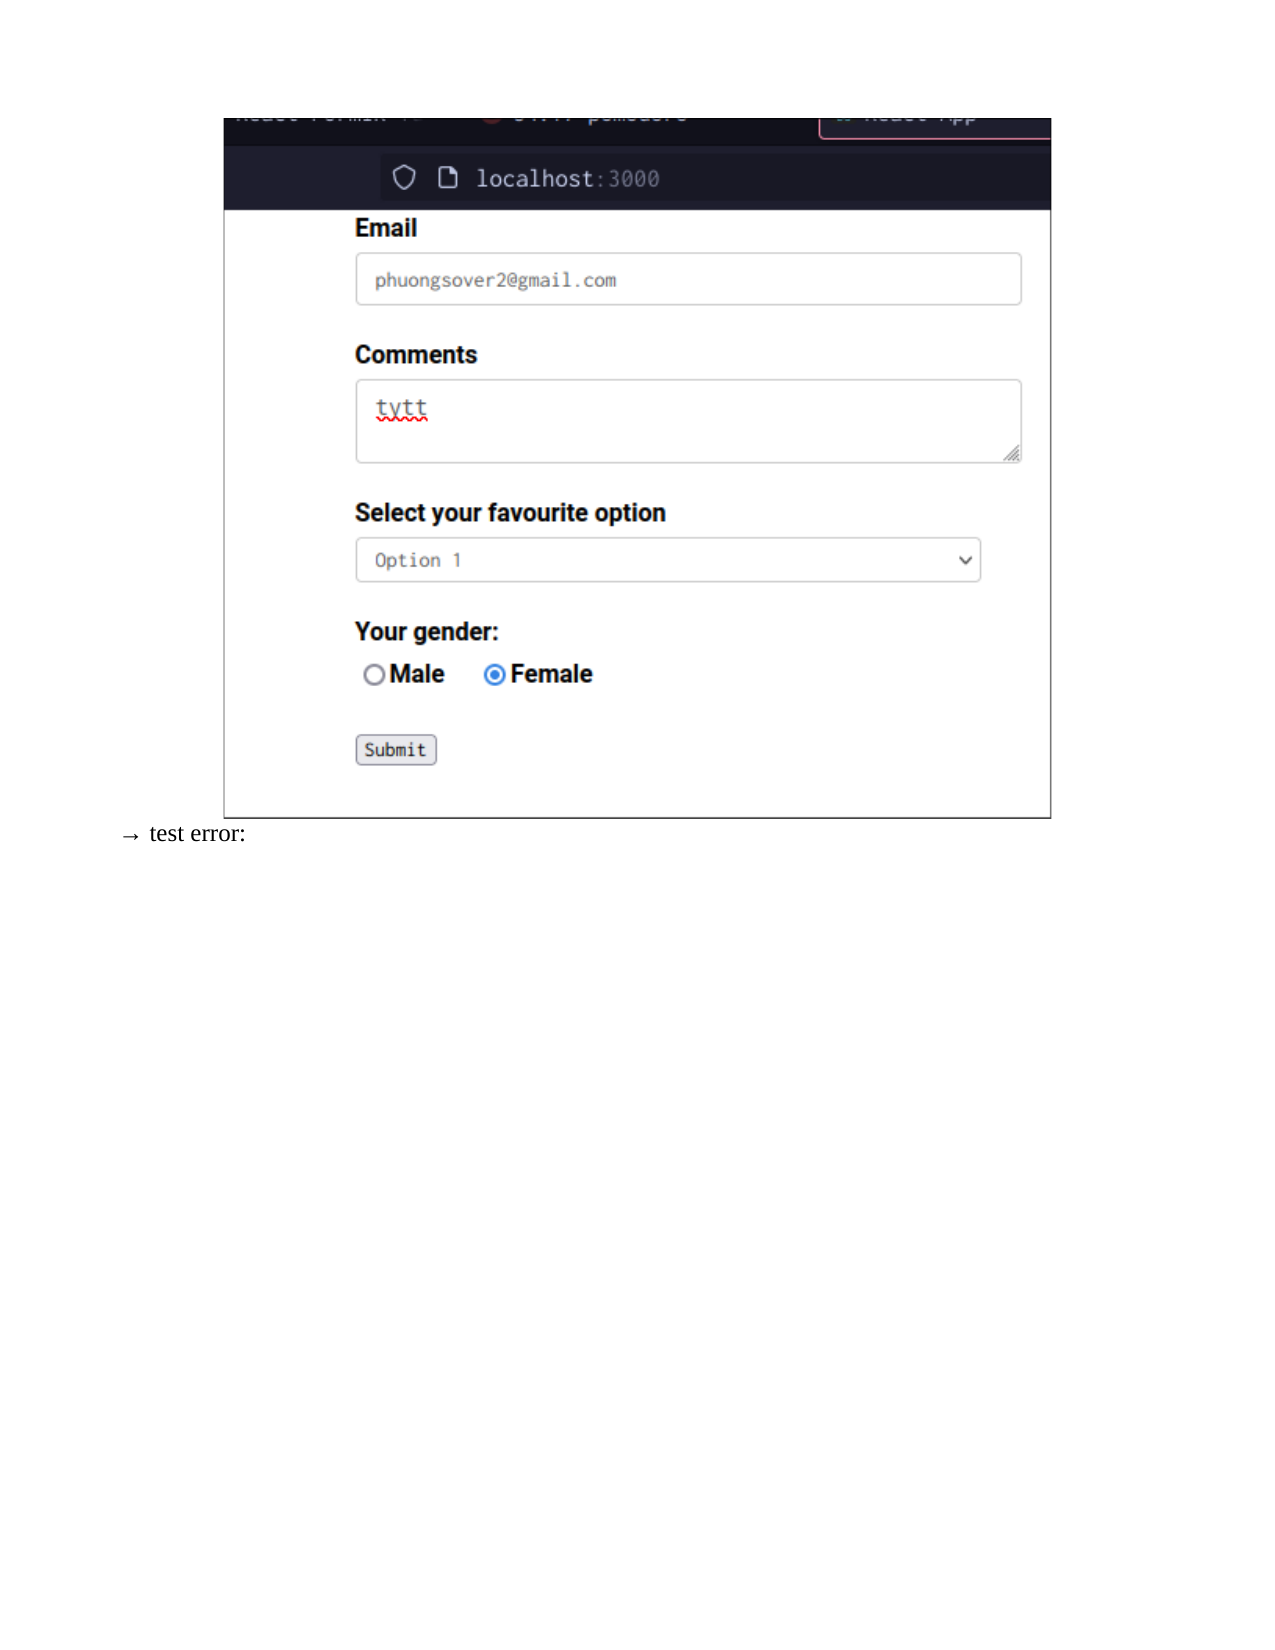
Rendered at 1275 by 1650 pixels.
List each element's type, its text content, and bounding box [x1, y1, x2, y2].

picture [223, 118, 1052, 819]
text → test error: [118, 118, 1157, 847]
